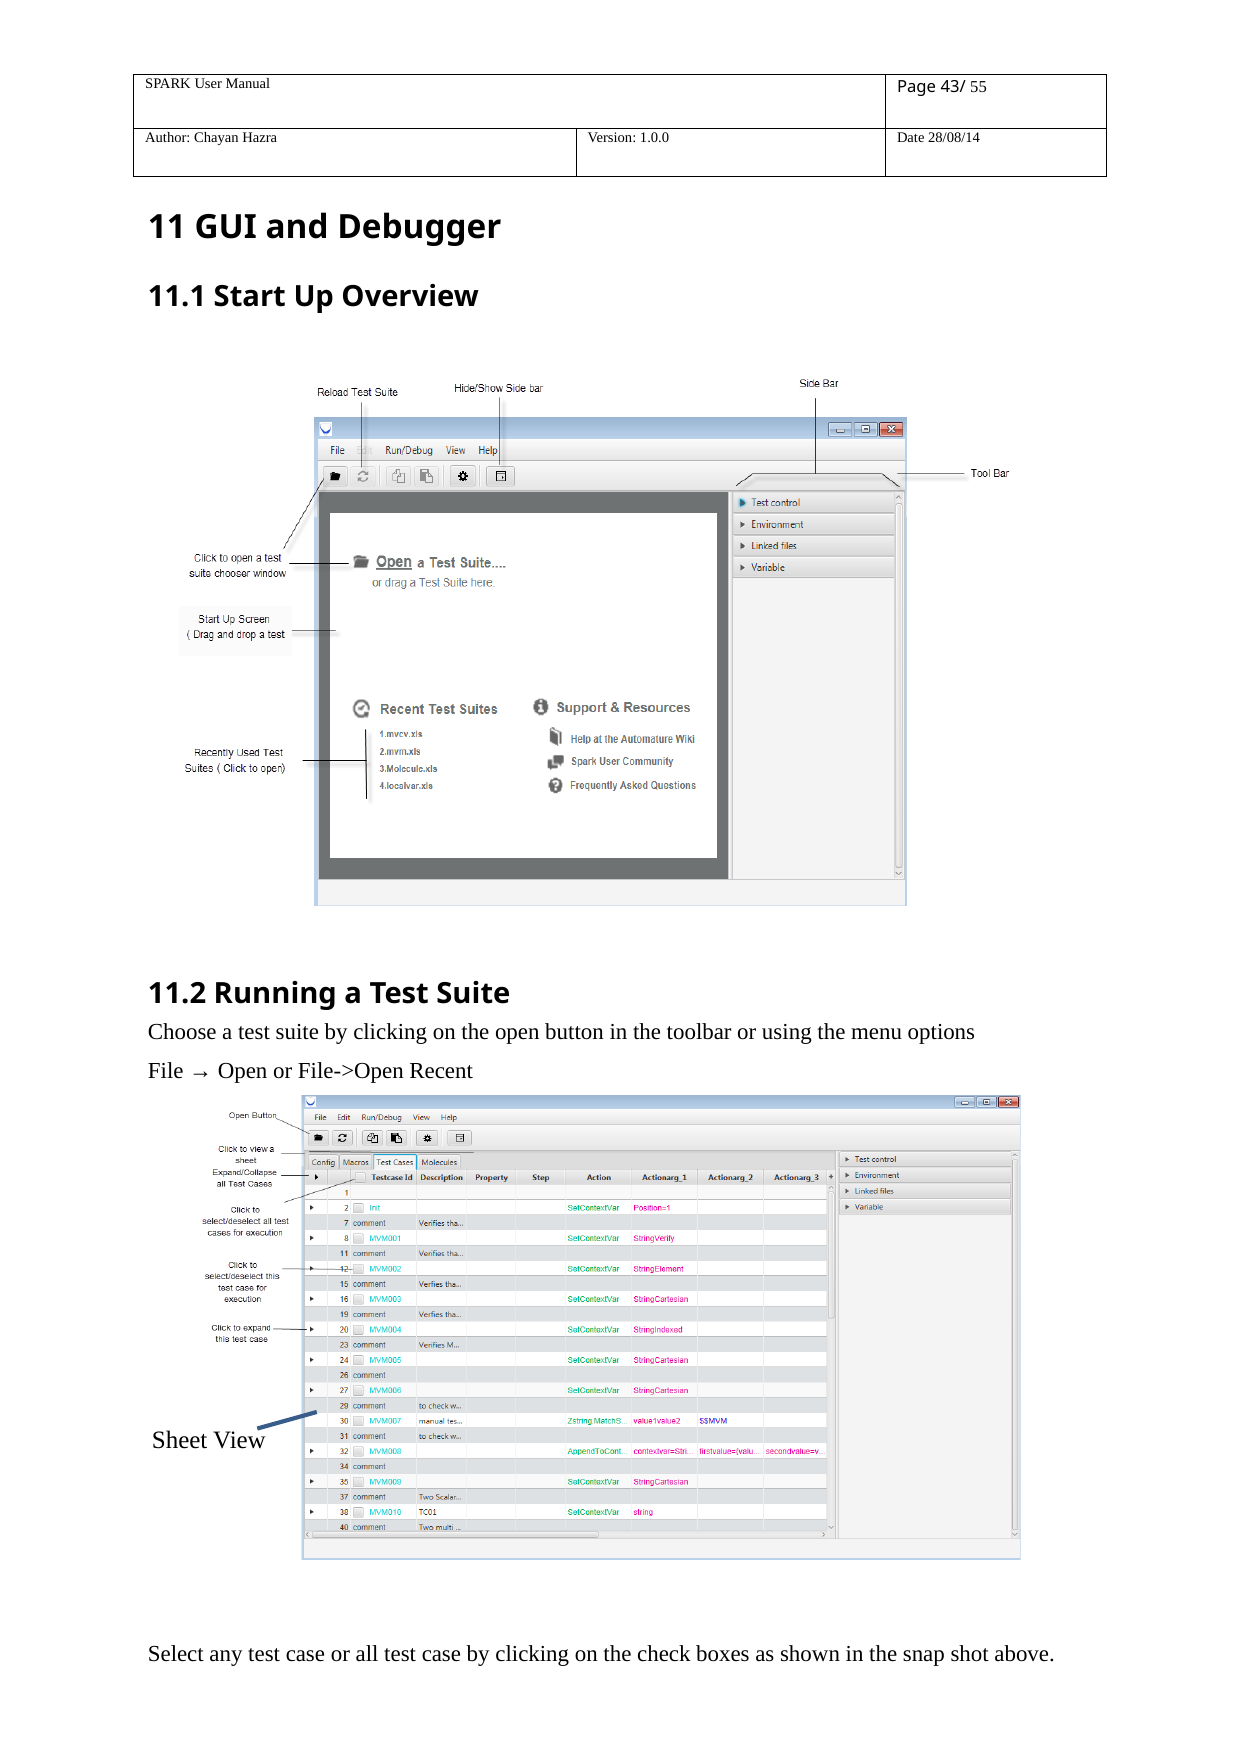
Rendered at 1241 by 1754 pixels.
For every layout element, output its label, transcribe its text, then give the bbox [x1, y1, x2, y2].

picture [198, 1095, 1021, 1564]
text File → Open or File->Open Recent [148, 1057, 1092, 1083]
text Choose a test suite by clicking on the open button in the toolbar or using the menu options [148, 1018, 1092, 1044]
picture [176, 336, 1027, 906]
subtitle 11.1 Start Up Overview [148, 275, 1092, 314]
subtitle 11 GUI and Debugger [148, 203, 1092, 248]
text Select any test case or all test case by clicking on the check boxes as shown in the snap shot above. [148, 1640, 1092, 1666]
subtitle 11.2 Running a Test Suite [148, 972, 1092, 1012]
